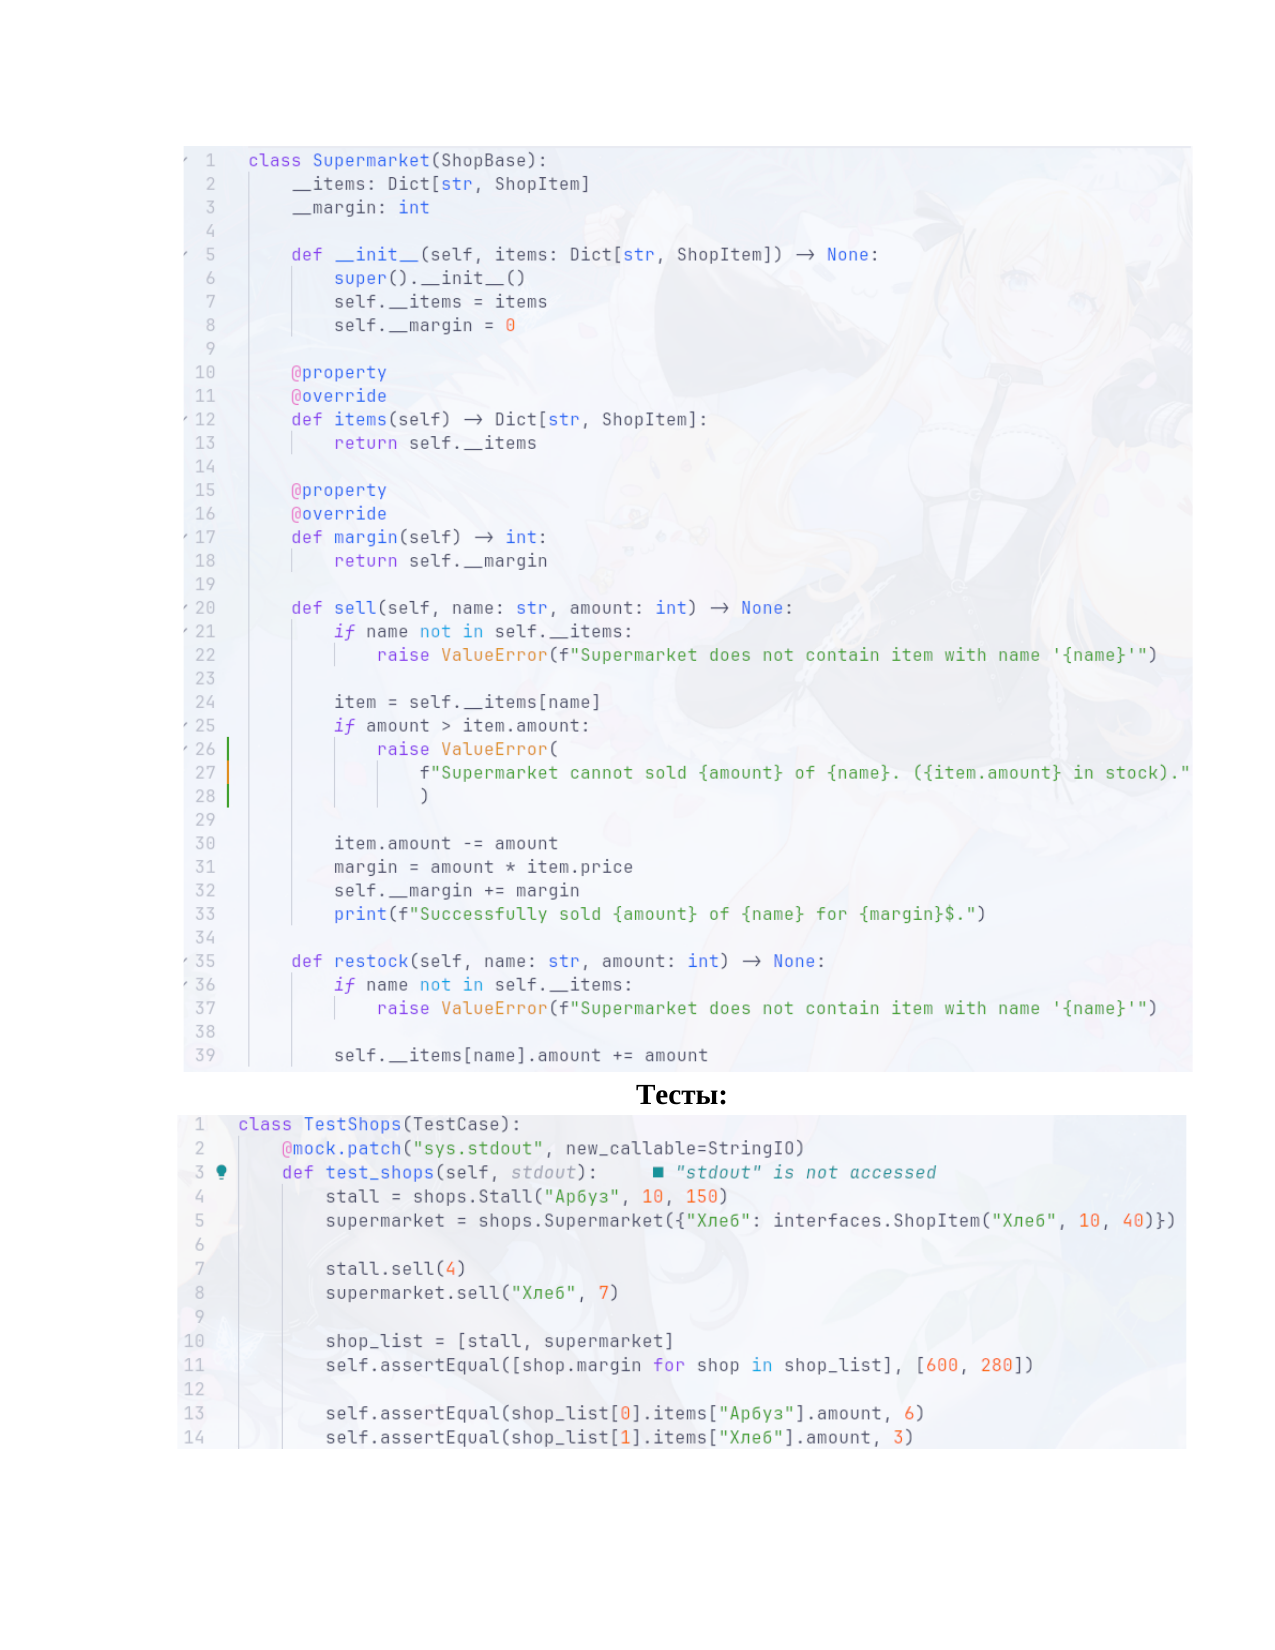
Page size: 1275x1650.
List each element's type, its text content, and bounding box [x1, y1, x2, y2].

picture [183, 146, 1193, 1072]
text Тесты: [177, 118, 1186, 1111]
picture [177, 1115, 1187, 1449]
